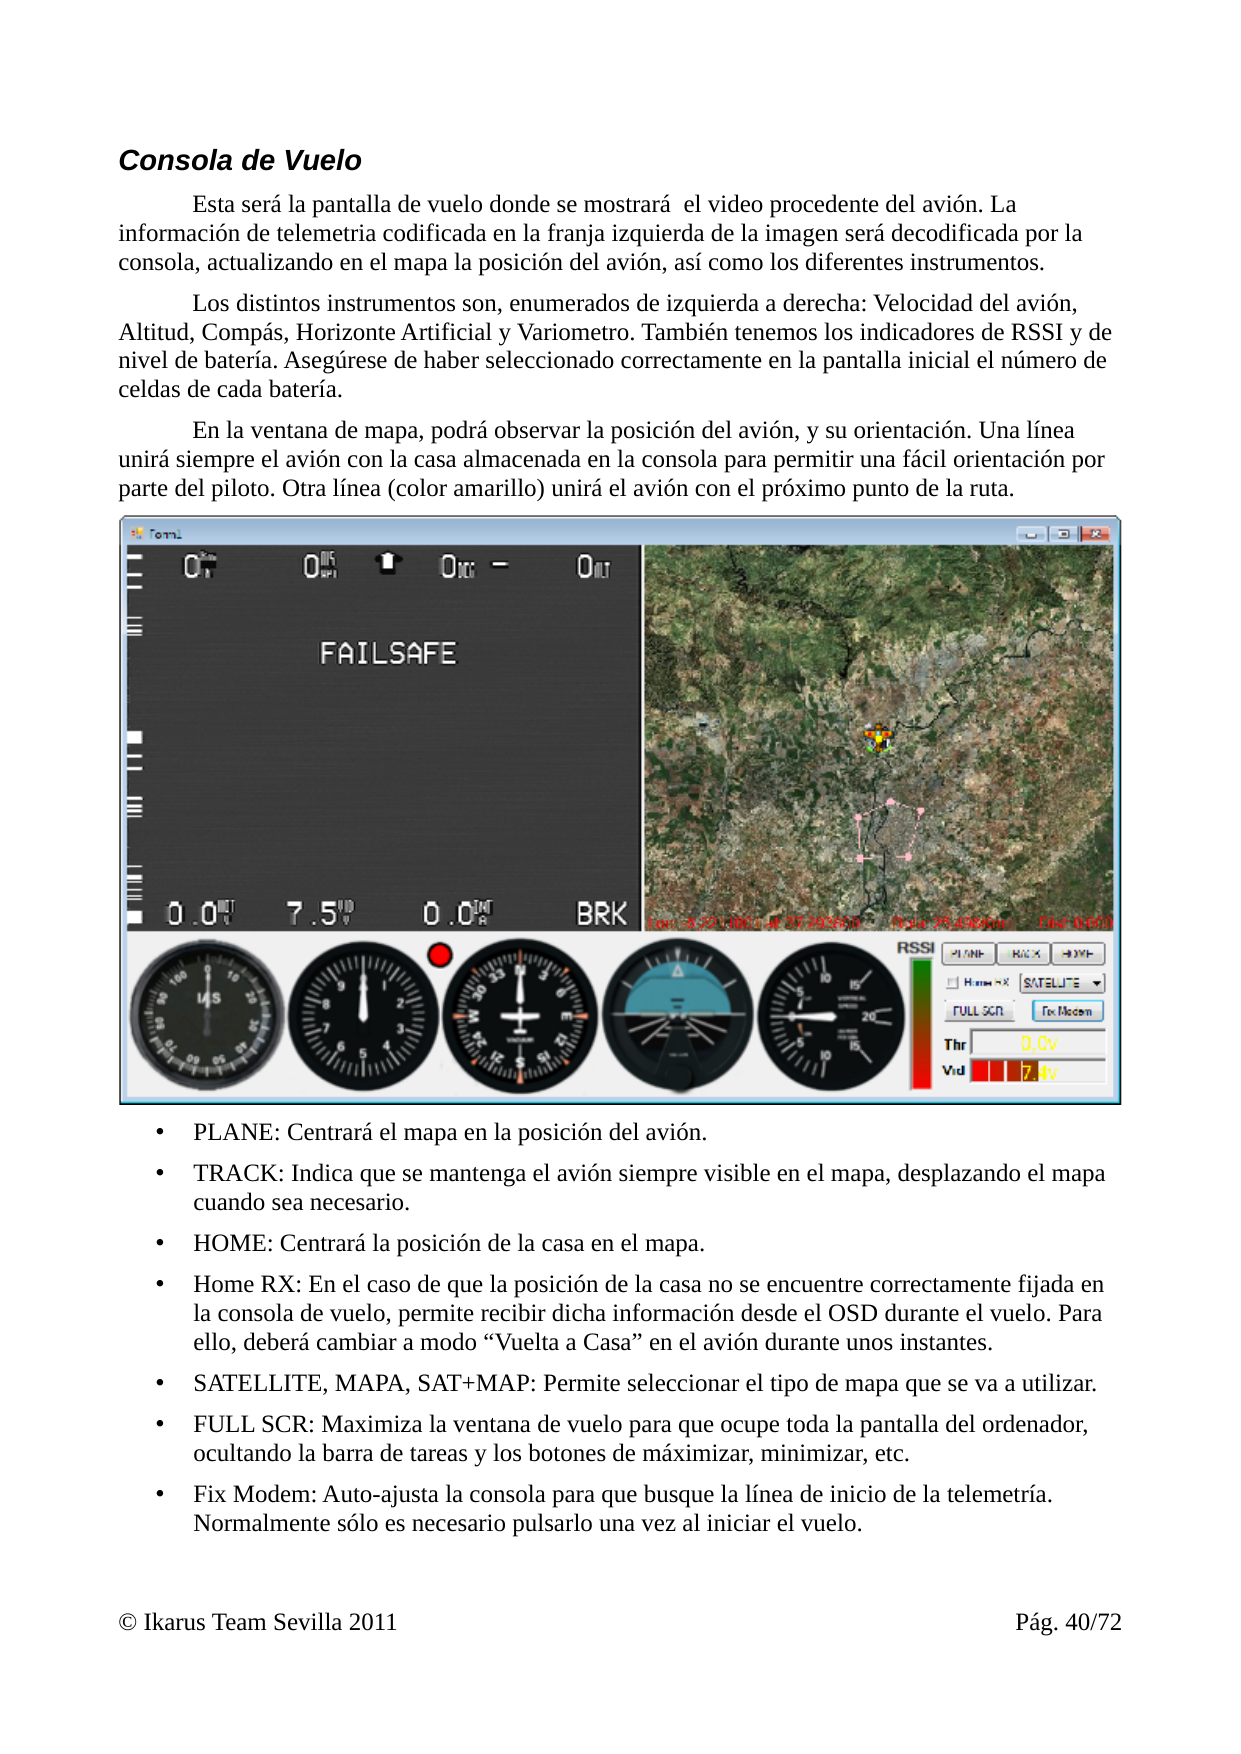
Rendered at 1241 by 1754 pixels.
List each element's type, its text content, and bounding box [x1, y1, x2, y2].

text En la ventana de mapa, podrá observar la posición del avión, y su orientación. Una línea unirá siempre el avión con la casa almacenada en la consola para permitir una fácil orientación por parte del piloto. Otra línea (color amarillo) unirá el avión con el próximo punto de la ruta. [118, 415, 1122, 502]
text Los distintos instrumentos son, enumerados de izquierda a derecha: Velocidad del avión, Altitud, Compás, Horizonte Artificial y Variometro. También tenemos los indicadores de RSSI y de nivel de batería. Asegúrese de haber seleccionado correctamente en la pantalla inicial el número de celdas de cada batería. [118, 288, 1122, 403]
list Home RX: En el caso de que la posición de la casa no se encuentre correctamente fijada en la consola de vuelo, permite recibir dicha información desde el OSD durante el vuelo. Para ello, deberá cambiar a modo “Vuelta a Casa” en el avión durante unos instantes. [156, 1269, 1122, 1356]
text Esta será la pantalla de vuelo donde se mostrará el video procedente del avión. La información de telemetria codificada en la franja izquierda de la imagen será decodificada por la consola, actualizando en el mapa la posición del avión, así como los diferentes instrumentos. [118, 189, 1122, 275]
list PLANE: Centrará el mapa en la posición del avión. [156, 1117, 1122, 1146]
list TRACK: Indica que se mantenga el avión siempre visible en el mapa, desplazando el mapa cuando sea necesario. [156, 1158, 1122, 1216]
list FULL SCR: Maximiza la ventana de vuelo para que ocupe toda la pantalla del ordenador, ocultando la barra de tareas y los botones de máximizar, minimizar, etc. [156, 1409, 1122, 1467]
list HOME: Centrará la posición de la casa en el mapa. [156, 1228, 1122, 1257]
picture [118, 514, 1123, 1105]
list Fix Modem: Auto-ajusta la consola para que busque la línea de inicio de la telemetría. Normalmente sólo es necesario pulsarlo una vez al iniciar el vuelo. [156, 1479, 1122, 1537]
subtitle Consola de Vuelo [118, 143, 1122, 177]
list SATELLITE, MAPA, SAT+MAP: Permite seleccionar el tipo de mapa que se va a utilizar. [156, 1368, 1122, 1397]
